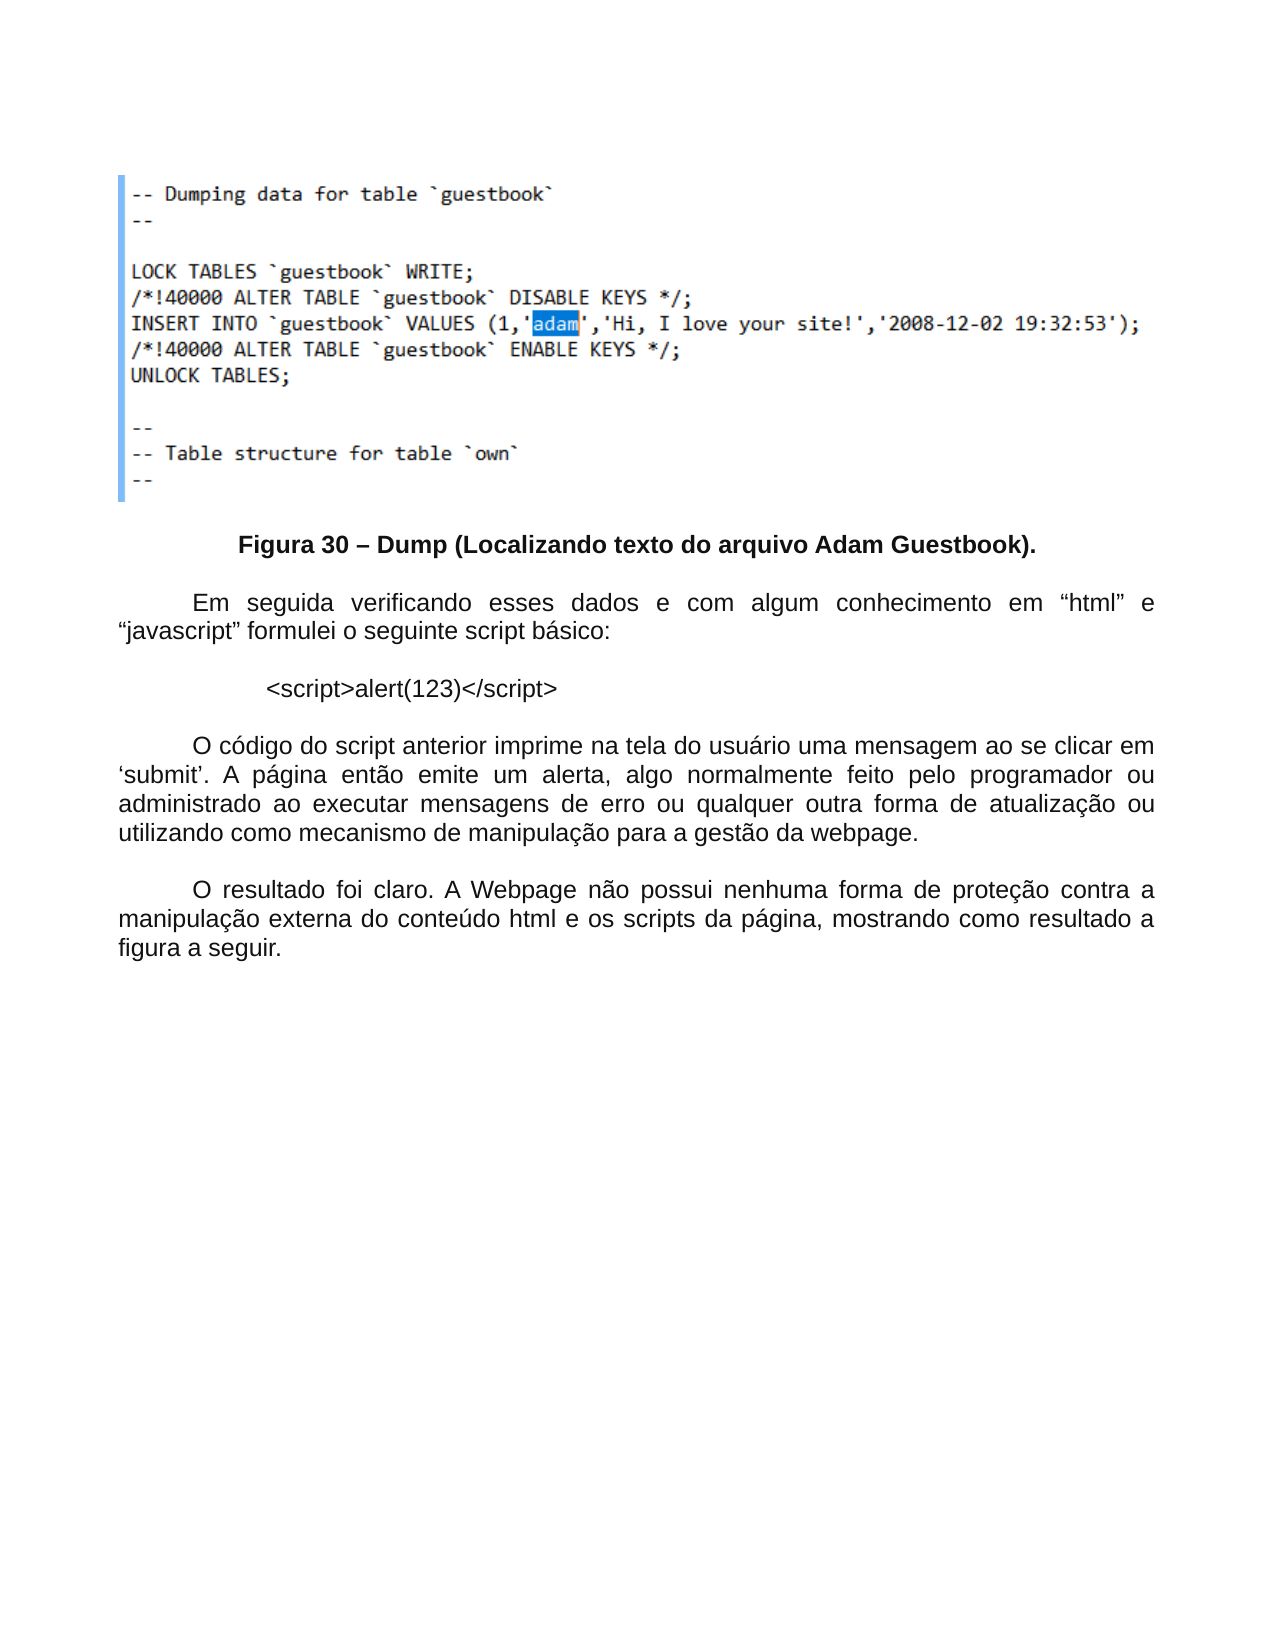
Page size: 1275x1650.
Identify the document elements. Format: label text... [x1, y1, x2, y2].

text O código do script anterior imprime na tela do usuário uma mensagem ao se clicar em ‘submit’. A página então emite um alerta, algo normalmente feito pelo programador ou administrado ao executar mensagens de erro ou qualquer outra forma de atualização ou utilizando como mecanismo de manipulação para a gestão da webpage. [118, 731, 1157, 846]
text Em seguida verificando esses dados e com algum conhecimento em “html” e “javascript” formulei o seguinte script básico: [118, 587, 1157, 645]
text O resultado foi claro. A Webpage não possui nenhuma forma de proteção contra a manipulação externa do conteúdo html e os scripts da página, mostrando como resultado a figura a seguir. [118, 875, 1157, 961]
text <script>alert(123)</script> [118, 674, 1157, 702]
text Figura 30 – Dump (Localizando texto do arquivo Adam Guestbook). [118, 530, 1157, 559]
picture [118, 175, 1157, 502]
